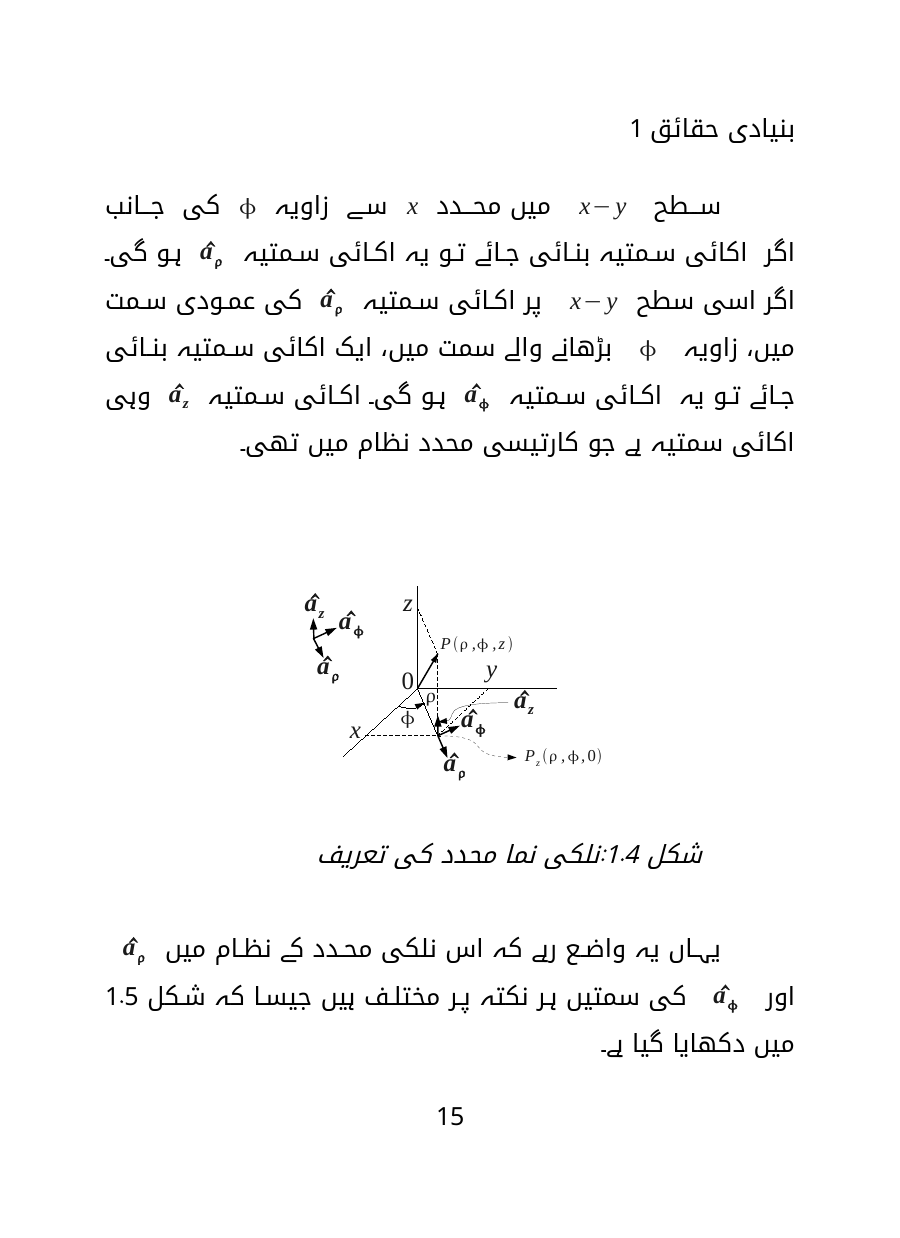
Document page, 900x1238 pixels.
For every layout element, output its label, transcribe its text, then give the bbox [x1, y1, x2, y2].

text شکل 1.4:نلکی نما محدد کی تعریف [198, 538, 702, 879]
text سطح میں محددسے زاویہکی جانب اگر اکائی سمتیہ بنائی جائے تو یہ اکائی سمتیہہو گی۔ اگر اسی سطح پر اکائی سمتیہکی عمودی سمت میں، زاویہ بڑھانے والے سمت میں، ایک اکائی سمتیہ بنائی جائے تو یہ اکائی سمتیہہو گی۔ اکائی سمتیہوہی اکائی سمتیہ ہے جو کارتیسی محدد نظام میں تھی۔ [105, 182, 795, 467]
text یہاں یہ واضع رہے کہ اس نلکی محدد کے نظام میں اور کی سمتیں ہر نکتہ پر مختلف ہیں جیسا کہ شکل 1.5 میں دکھایا گیا ہے۔ [105, 926, 795, 1068]
